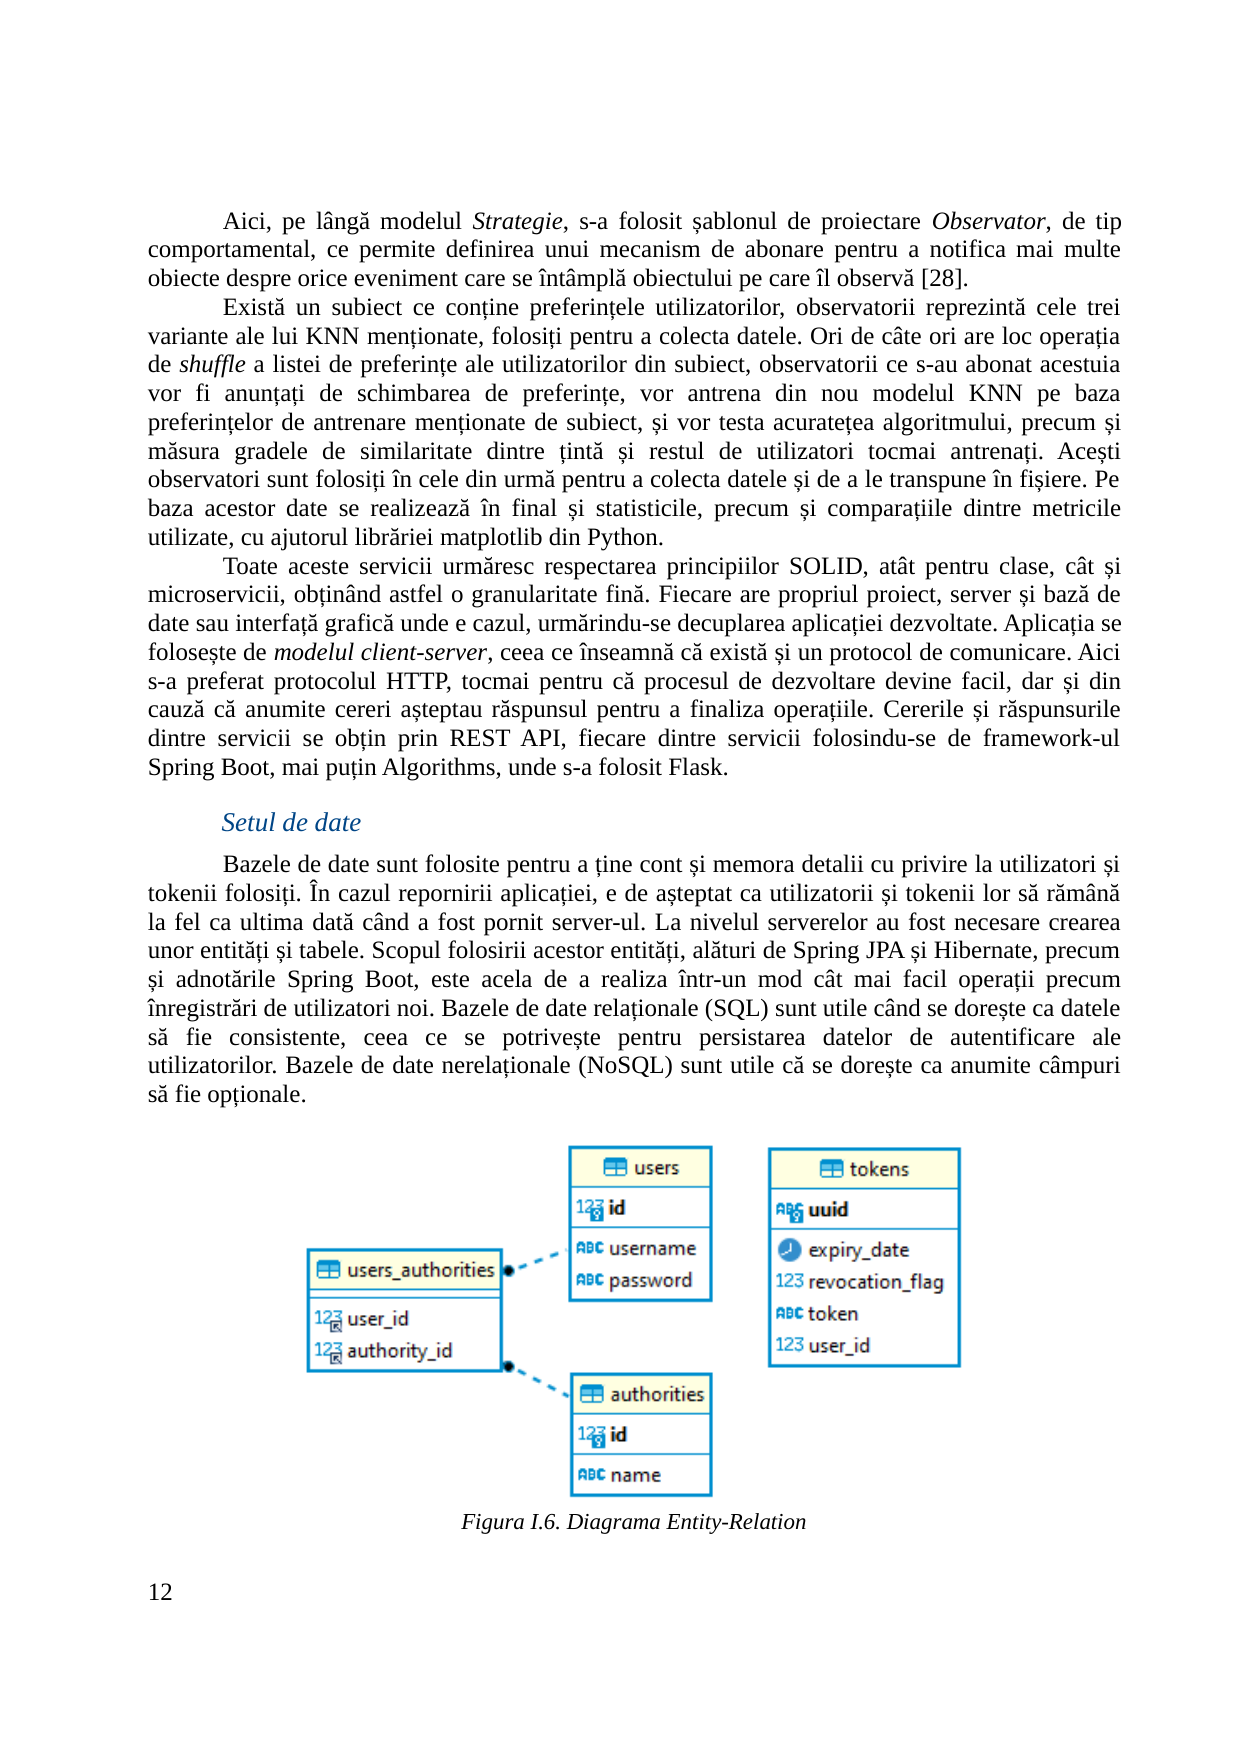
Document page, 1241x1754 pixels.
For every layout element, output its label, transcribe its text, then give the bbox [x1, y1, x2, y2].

text Aici, pe lângă modelul Strategie, s-a folosit șablonul de proiectare Observator, de tip comportamental, ce permite definirea unui mecanism de abonare pentru a notifica mai multe obiecte despre orice eveniment care se întâmplă obiectului pe care îl observă [28]. [148, 206, 1122, 292]
text Bazele de date sunt folosite pentru a ține cont și memora detalii cu privire la utilizatori și tokenii folosiți. În cazul repornirii aplicației, e de așteptat ca utilizatorii și tokenii lor să rămână la fel ca ultima dată când a fost pornit server-ul. La nivelul serverelor au fost necesare crearea unor entități și tabele. Scopul folosirii acestor entități, alături de Spring JPA și Hibernate, precum și adnotările Spring Boot, este acela de a realiza într-un mod cât mai facil operații precum înregistrări de utilizatori noi. Bazele de date relaționale (SQL) sunt utile când se dorește ca datele să fie consistente, ceea ce se potrivește pentru persistarea datelor de autentificare ale utilizatorilor. Bazele de date nerelaționale (NoSQL) sunt utile că se dorește ca anumite câmpuri să fie opționale. [148, 849, 1122, 1108]
text Figura I.6. Diagrama Entity-Relation [148, 1508, 1122, 1535]
subtitle Setul de date [221, 806, 1122, 837]
text Există un subiect ce conține preferințele utilizatorilor, observatorii reprezintă cele trei variante ale lui KNN menționate, folosiți pentru a colecta datele. Ori de câte ori are loc operația de shuffle a listei de preferințe ale utilizatorilor din subiect, observatorii ce s-au abonat acestuia vor fi anunțați de schimbarea de preferințe, vor antrena din nou modelul KNN pe baza preferințelor de antrenare menționate de subiect, și vor testa acuratețea algoritmului, precum și măsura gradele de similaritate dintre țintă și restul de utilizatori tocmai antrenați. Acești observatori sunt folosiți în cele din urmă pentru a colecta datele și de a le transpune în fișiere. Pe baza acestor date se realizează în final și statisticile, precum și comparațiile dintre metricile utilizate, cu ajutorul librăriei matplotlib din Python. [148, 292, 1122, 551]
text Toate aceste servicii urmăresc respectarea principiilor SOLID, atât pentru clase, cât și microservicii, obținând astfel o granularitate fină. Fiecare are propriul proiect, server și bază de date sau interfață grafică unde e cazul, urmărindu-se decuplarea aplicației dezvoltate. Aplicația se folosește de modelul client-server, ceea ce înseamnă că există și un protocol de comunicare. Aici s-a preferat protocolul HTTP, tocmai pentru că procesul de dezvoltare devine facil, dar și din cauză că anumite cereri așteptau răspunsul pentru a finaliza operațiile. Cererile și răspunsurile dintre servicii se obțin prin REST API, fiecare dintre servicii folosindu-se de framework-ul Spring Boot, mai puțin Algorithms, unde s-a folosit Flask. [148, 551, 1122, 781]
